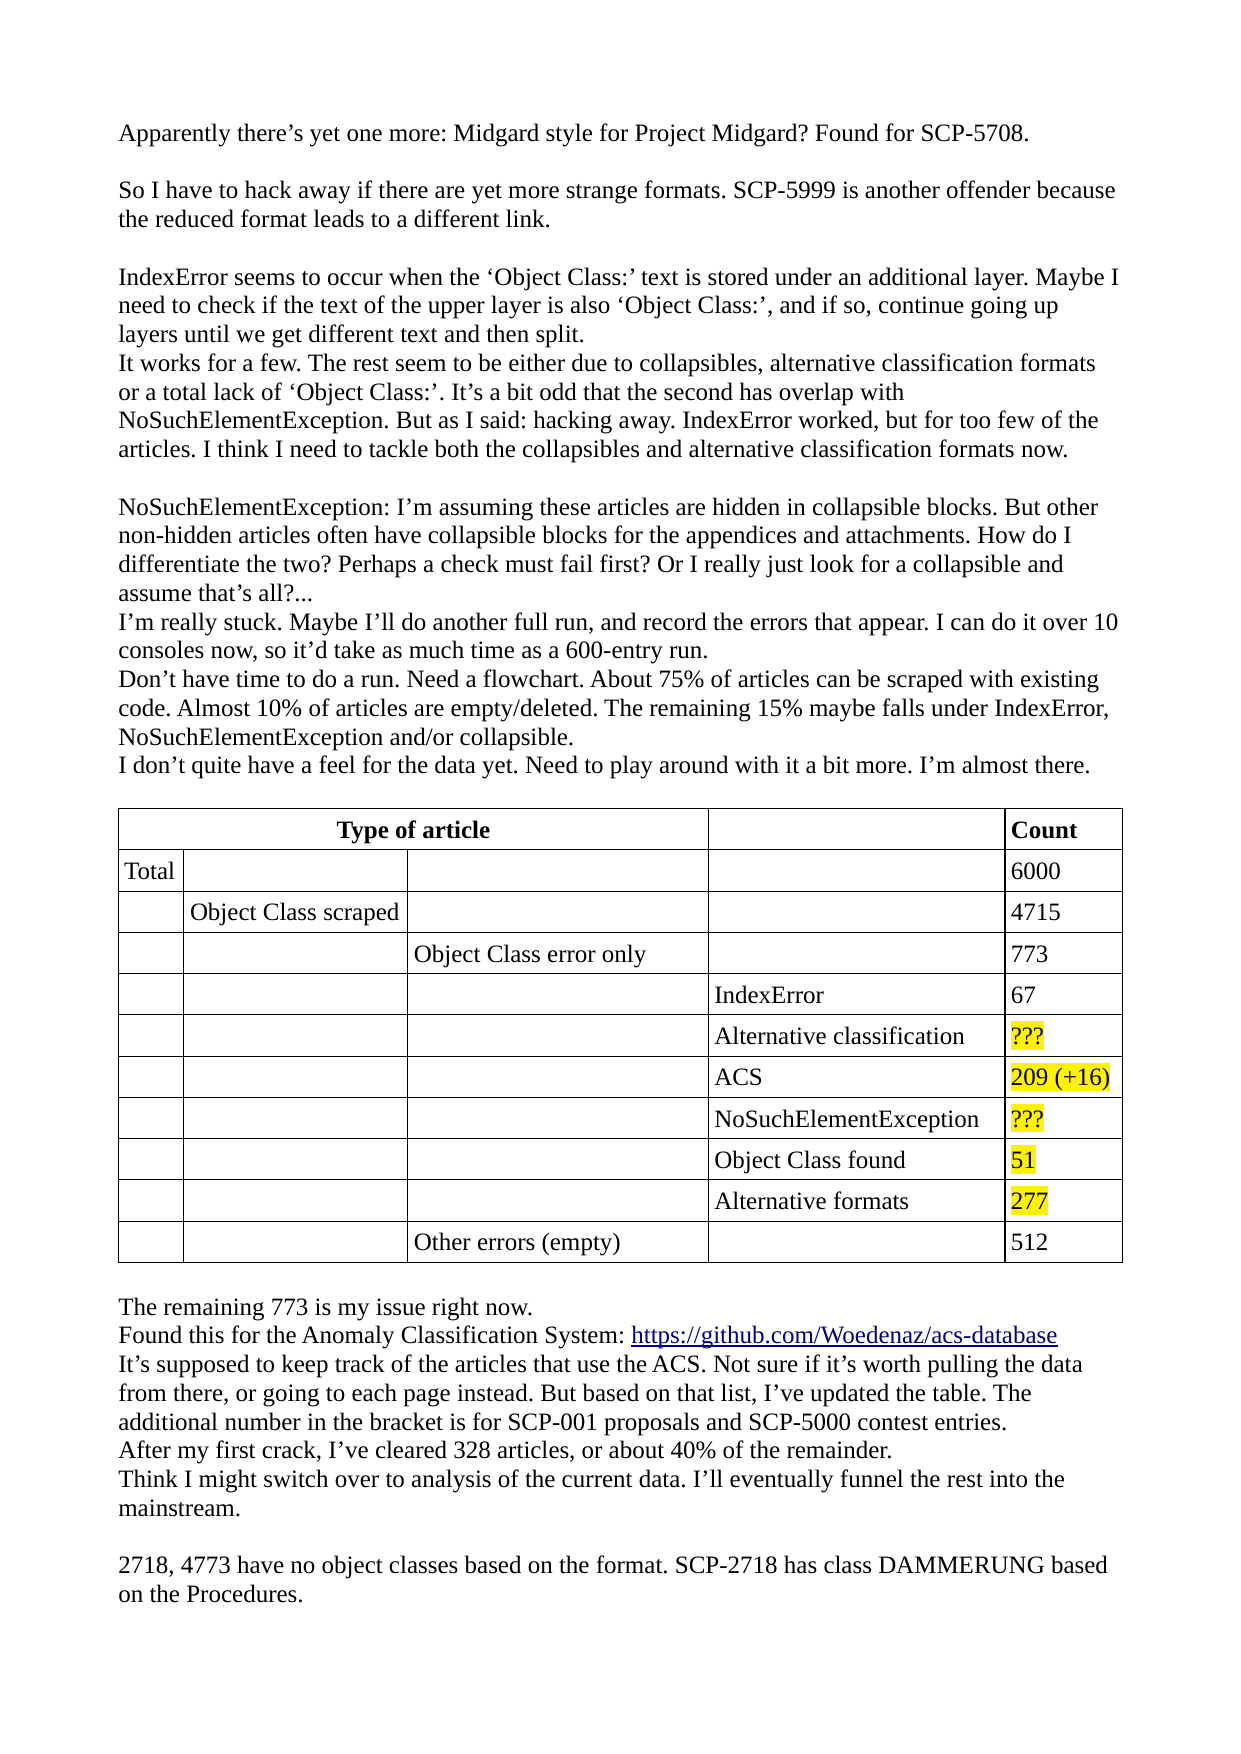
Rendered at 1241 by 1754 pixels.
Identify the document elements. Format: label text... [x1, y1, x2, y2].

table_cell [119, 892, 183, 932]
table_cell NoSuchElementException [709, 1098, 1004, 1138]
table_cell [408, 1057, 708, 1097]
table_cell [408, 850, 708, 891]
table_cell [184, 1139, 407, 1179]
text Don’t have time to do a run. Need a flowchart. About 75% of articles can be scraped with existing code. Almost 10% of articles are empty/deleted. The remaining 15% maybe falls under IndexError, NoSuchElementException and/or collapsible. [118, 664, 1122, 751]
text It’s supposed to keep track of the articles that use the ACS. Not sure if it’s worth pulling the data from there, or going to each page instead. But based on that list, I’ve updated the table. The additional number in the bracket is for SCP-001 proposals and SCP-5000 contest entries. [118, 1349, 1122, 1435]
text I’m really stuck. Maybe I’ll do another full run, and record the errors that appear. I can do it over 10 consoles now, so it’d take as much time as a 600-entry run. [118, 607, 1122, 664]
table_cell Alternative formats [709, 1180, 1004, 1221]
text Apparently there’s yet one more: Midgard style for Project Midgard? Found for SCP-5708. [118, 118, 1122, 147]
table_cell Object Class error only [408, 933, 708, 973]
text Think I might switch over to analysis of the current data. I’ll eventually funnel the rest into the mainstream. [118, 1464, 1122, 1522]
table_header [709, 809, 1004, 849]
table_header Type of article [119, 809, 708, 849]
text The remaining 773 is my issue right now. [118, 1292, 1122, 1320]
table_cell Total [119, 850, 183, 891]
table_cell [184, 933, 407, 973]
table_cell ??? [1006, 1098, 1122, 1138]
table_cell [184, 1015, 407, 1056]
table_cell [184, 1222, 407, 1262]
text I don’t quite have a feel for the data yet. Need to play around with it a bit more. I’m almost there. [118, 751, 1122, 779]
table_cell 51 [1006, 1139, 1122, 1179]
table_cell [184, 850, 407, 891]
table_cell [119, 1139, 183, 1179]
table_cell [408, 1139, 708, 1179]
table_cell [408, 1098, 708, 1138]
table_cell ??? [1006, 1015, 1122, 1056]
table_cell 512 [1006, 1222, 1122, 1262]
table_cell [408, 974, 708, 1014]
table_cell [709, 1222, 1004, 1262]
text It works for a few. The rest seem to be either due to collapsibles, alternative classification formats or a total lack of ‘Object Class:’. It’s a bit odd that the second has overlap with NoSuchElementException. But as I said: hacking away. IndexError worked, but for too few of the articles. I think I need to tackle both the collapsibles and alternative classification formats now. [118, 348, 1122, 463]
table_cell [709, 892, 1004, 932]
table_cell Other errors (empty) [408, 1222, 708, 1262]
table_cell [408, 1015, 708, 1056]
text NoSuchElementException: I’m assuming these articles are hidden in collapsible blocks. But other non-hidden articles often have collapsible blocks for the appendices and attachments. How do I differentiate the two? Perhaps a check must fail first? Or I really just look for a collapsible and assume that’s all?... [118, 492, 1122, 607]
table_cell [119, 1057, 183, 1097]
table_cell [184, 1057, 407, 1097]
table_cell 67 [1006, 974, 1122, 1014]
table_cell [119, 933, 183, 973]
table_cell [119, 1222, 183, 1262]
text So I have to hack away if there are yet more strange formats. SCP-5999 is another offender because the reduced format leads to a different link. [118, 176, 1122, 233]
table_cell [119, 1015, 183, 1056]
table_cell IndexError [709, 974, 1004, 1014]
table_cell [184, 1180, 407, 1221]
table_cell Alternative classification [709, 1015, 1004, 1056]
table_cell [184, 1098, 407, 1138]
text After my first crack, I’ve cleared 328 articles, or about 40% of the remainder. [118, 1435, 1122, 1464]
text 2718, 4773 have no object classes based on the format. SCP-2718 has class DAMMERUNG based on the Procedures. [118, 1550, 1122, 1608]
table_cell [119, 1180, 183, 1221]
table_cell [408, 1180, 708, 1221]
table_cell [408, 892, 708, 932]
table_cell 6000 [1006, 850, 1122, 891]
table_cell Object Class scraped [184, 892, 407, 932]
table_cell 773 [1006, 933, 1122, 973]
table_cell 4715 [1006, 892, 1122, 932]
table_cell [709, 850, 1004, 891]
table_cell [119, 1098, 183, 1138]
table_cell [119, 974, 183, 1014]
text IndexError seems to occur when the ‘Object Class:’ text is stored under an additional layer. Maybe I need to check if the text of the upper layer is also ‘Object Class:’, and if so, continue going up layers until we get different text and then split. [118, 262, 1122, 348]
table_cell 277 [1006, 1180, 1122, 1221]
table_cell Object Class found [709, 1139, 1004, 1179]
table_cell ACS [709, 1057, 1004, 1097]
table_cell [184, 974, 407, 1014]
table_header Count [1006, 809, 1122, 849]
table_cell 209 (+16) [1006, 1057, 1122, 1097]
table_cell [709, 933, 1004, 973]
text Found this for the Anomaly Classification System: https://github.com/Woedenaz/acs-database [118, 1320, 1122, 1349]
